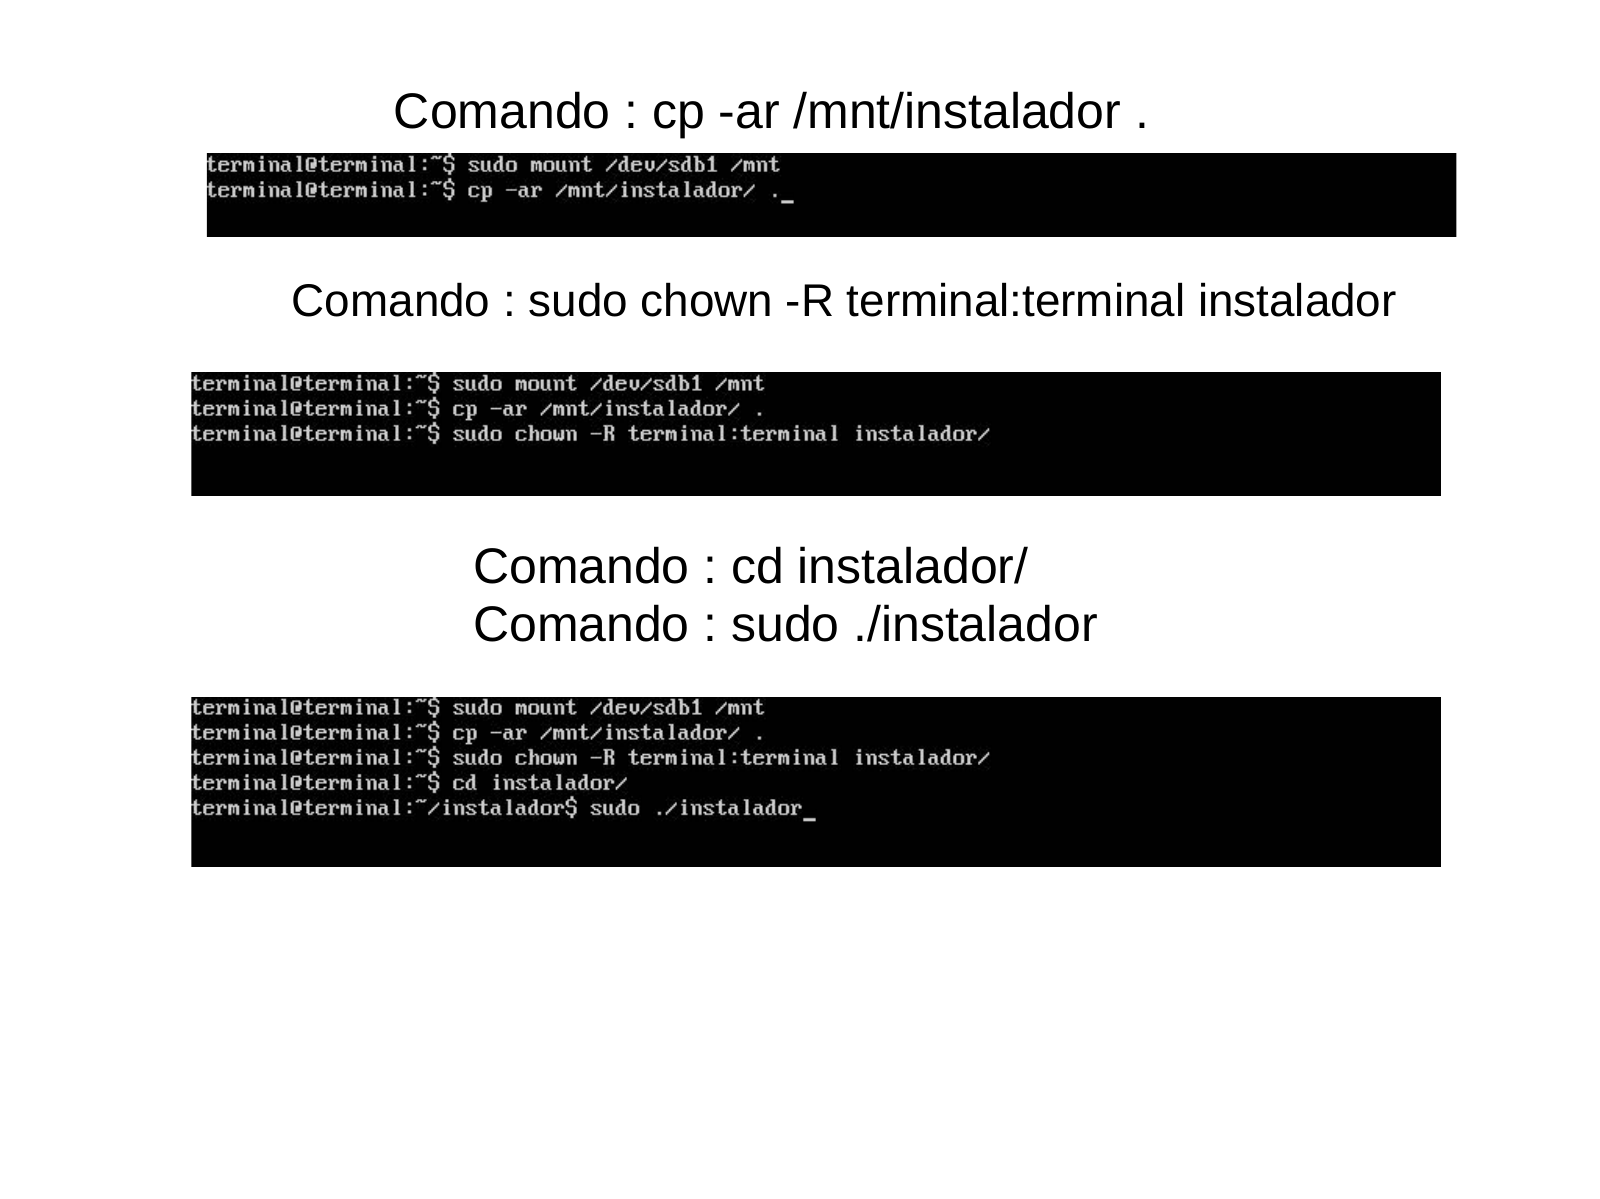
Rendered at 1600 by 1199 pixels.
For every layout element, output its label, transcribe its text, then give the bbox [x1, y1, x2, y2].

text Comando : cp -ar /mnt/instalador . [394, 82, 1398, 139]
text Comando : sudo ./instalador [473, 594, 1398, 652]
text Comando : cd instalador/ [473, 537, 1398, 594]
picture [191, 372, 1441, 496]
picture [191, 697, 1441, 867]
picture [206, 153, 1457, 237]
text Comando : sudo chown -R terminal:terminal instalador [292, 273, 1398, 326]
